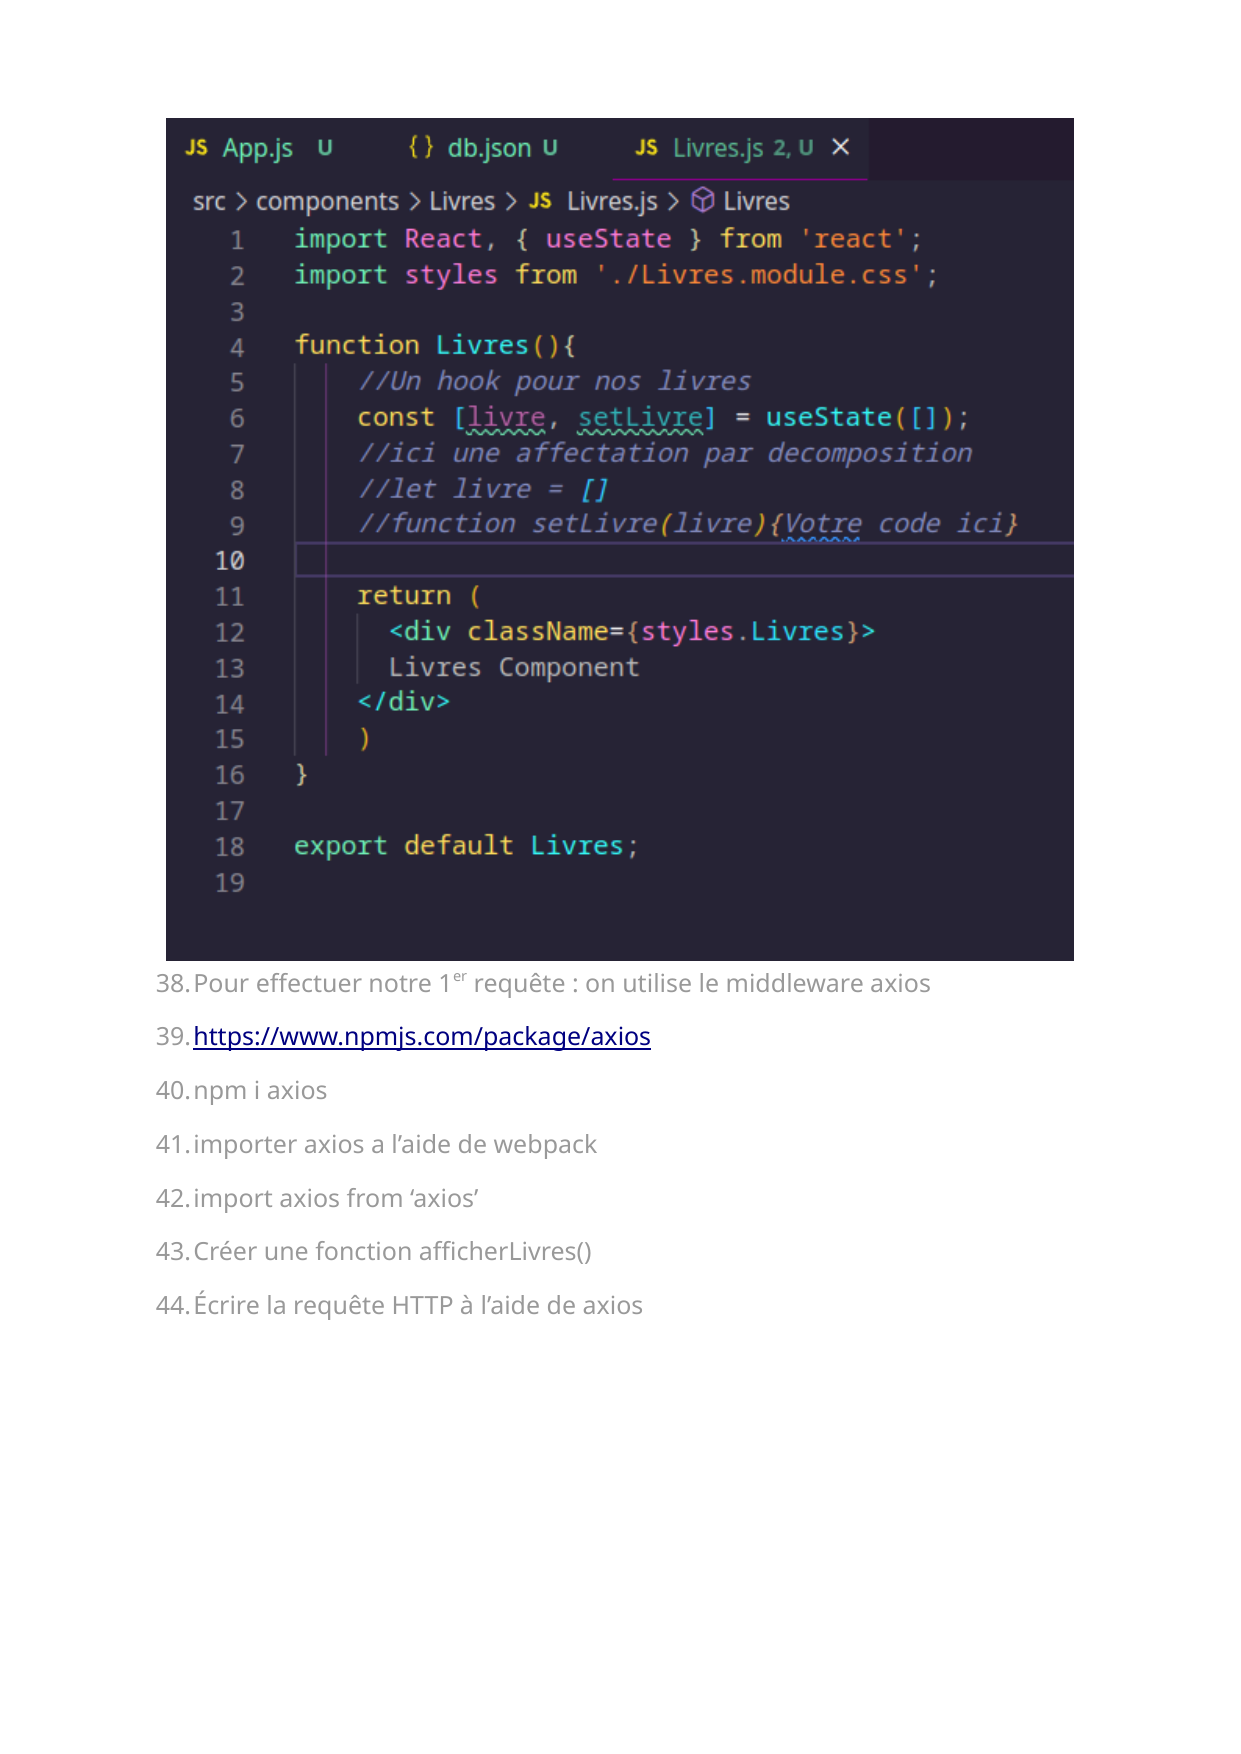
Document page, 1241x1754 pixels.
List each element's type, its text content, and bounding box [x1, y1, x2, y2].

list Créer une fonction afficherLivres() [156, 1234, 1122, 1268]
list import axios from ‘axios’ [156, 1180, 1122, 1214]
list https://www.npmjs.com/package/axios [156, 1019, 1122, 1053]
list Pour effectuer notre 1er requête : on utilise le middleware axios [156, 118, 1122, 999]
list Écrire la requête HTTP à l’aide de axios [156, 1288, 1122, 1322]
list npm i axios [156, 1073, 1122, 1107]
picture [166, 118, 1074, 961]
list importer axios a l’aide de webpack [156, 1127, 1122, 1161]
